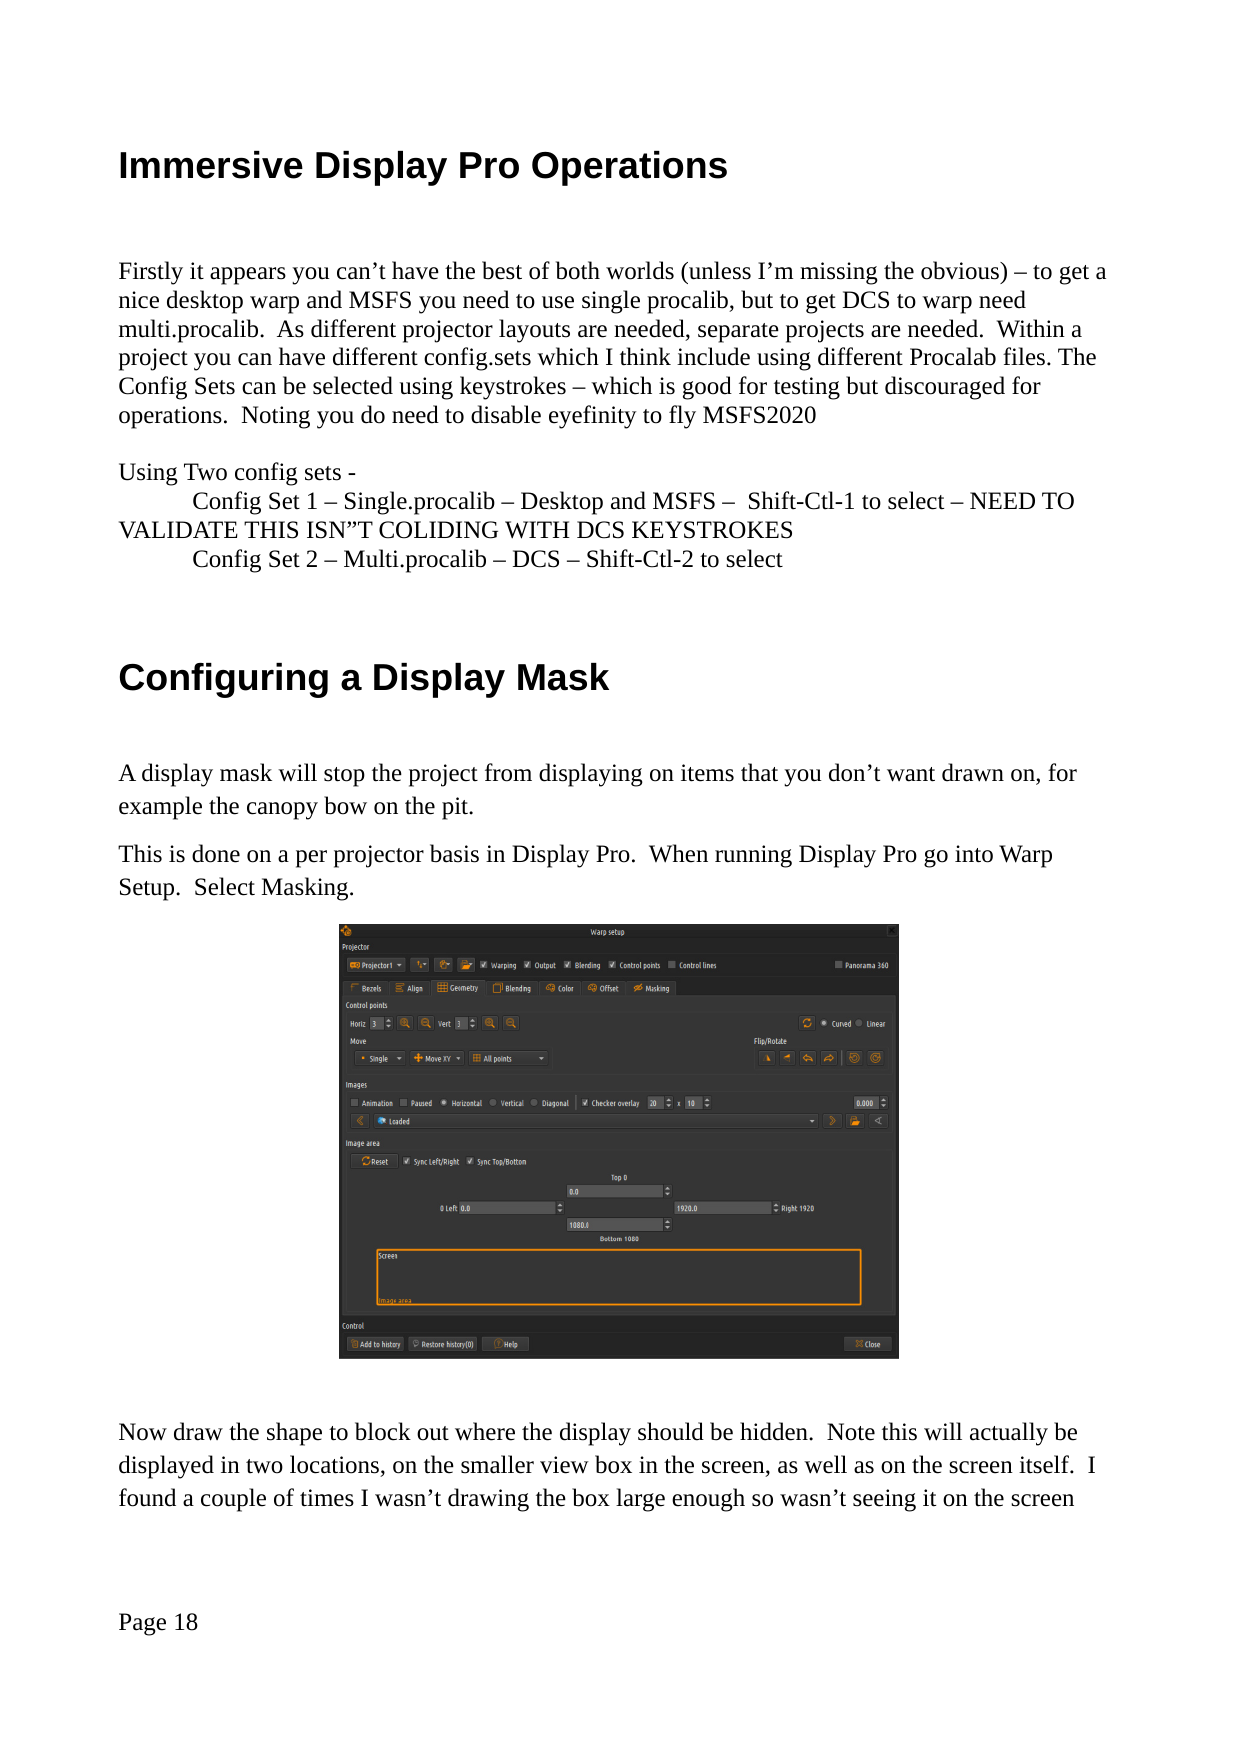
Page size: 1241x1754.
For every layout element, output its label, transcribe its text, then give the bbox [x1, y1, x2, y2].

text Using Two config sets - [118, 457, 1122, 486]
picture [331, 919, 909, 1366]
text Config Set 2 – Multi.procalib – DCS – Shift-Ctl-2 to select [118, 544, 1122, 572]
text Firstly it appears you can’t have the best of both worlds (unless I’m missing the obvious) – to get a nice desktop warp and MSFS you need to use single procalib, but to get DCS to warp need multi.procalib. As different projector layouts are needed, separate projects are needed. Within a project you can have different config.sets which I think include using different Procalab files. The Config Sets can be selected using keystrokes – which is good for testing but discouraged for operations. Noting you do need to disable eyefinity to fly MSFS2020 [118, 256, 1122, 429]
subtitle Immersive Display Pro Operations [118, 143, 1122, 186]
text This is done on a per projector basis in Display Pro. When running Display Pro go into Warp Setup. Select Masking. [118, 839, 1122, 901]
text Now draw the shape to block out where the display should be hidden. Note this will actually be displayed in two locations, on the smaller view box in the screen, as well as on the screen itself. I found a couple of times I wasn’t drawing the box large enough so wasn’t seeing it on the screen [118, 1417, 1122, 1512]
subtitle Configuring a Display Mask [118, 655, 1122, 698]
text Config Set 1 – Single.procalib – Desktop and MSFS – Shift-Ctl-1 to select – NEED TO VALIDATE THIS ISN”T COLIDING WITH DCS KEYSTROKES [118, 486, 1122, 544]
text A display mask will stop the project from displaying on items that you don’t want drawn on, for example the canopy bow on the pit. [118, 758, 1122, 820]
